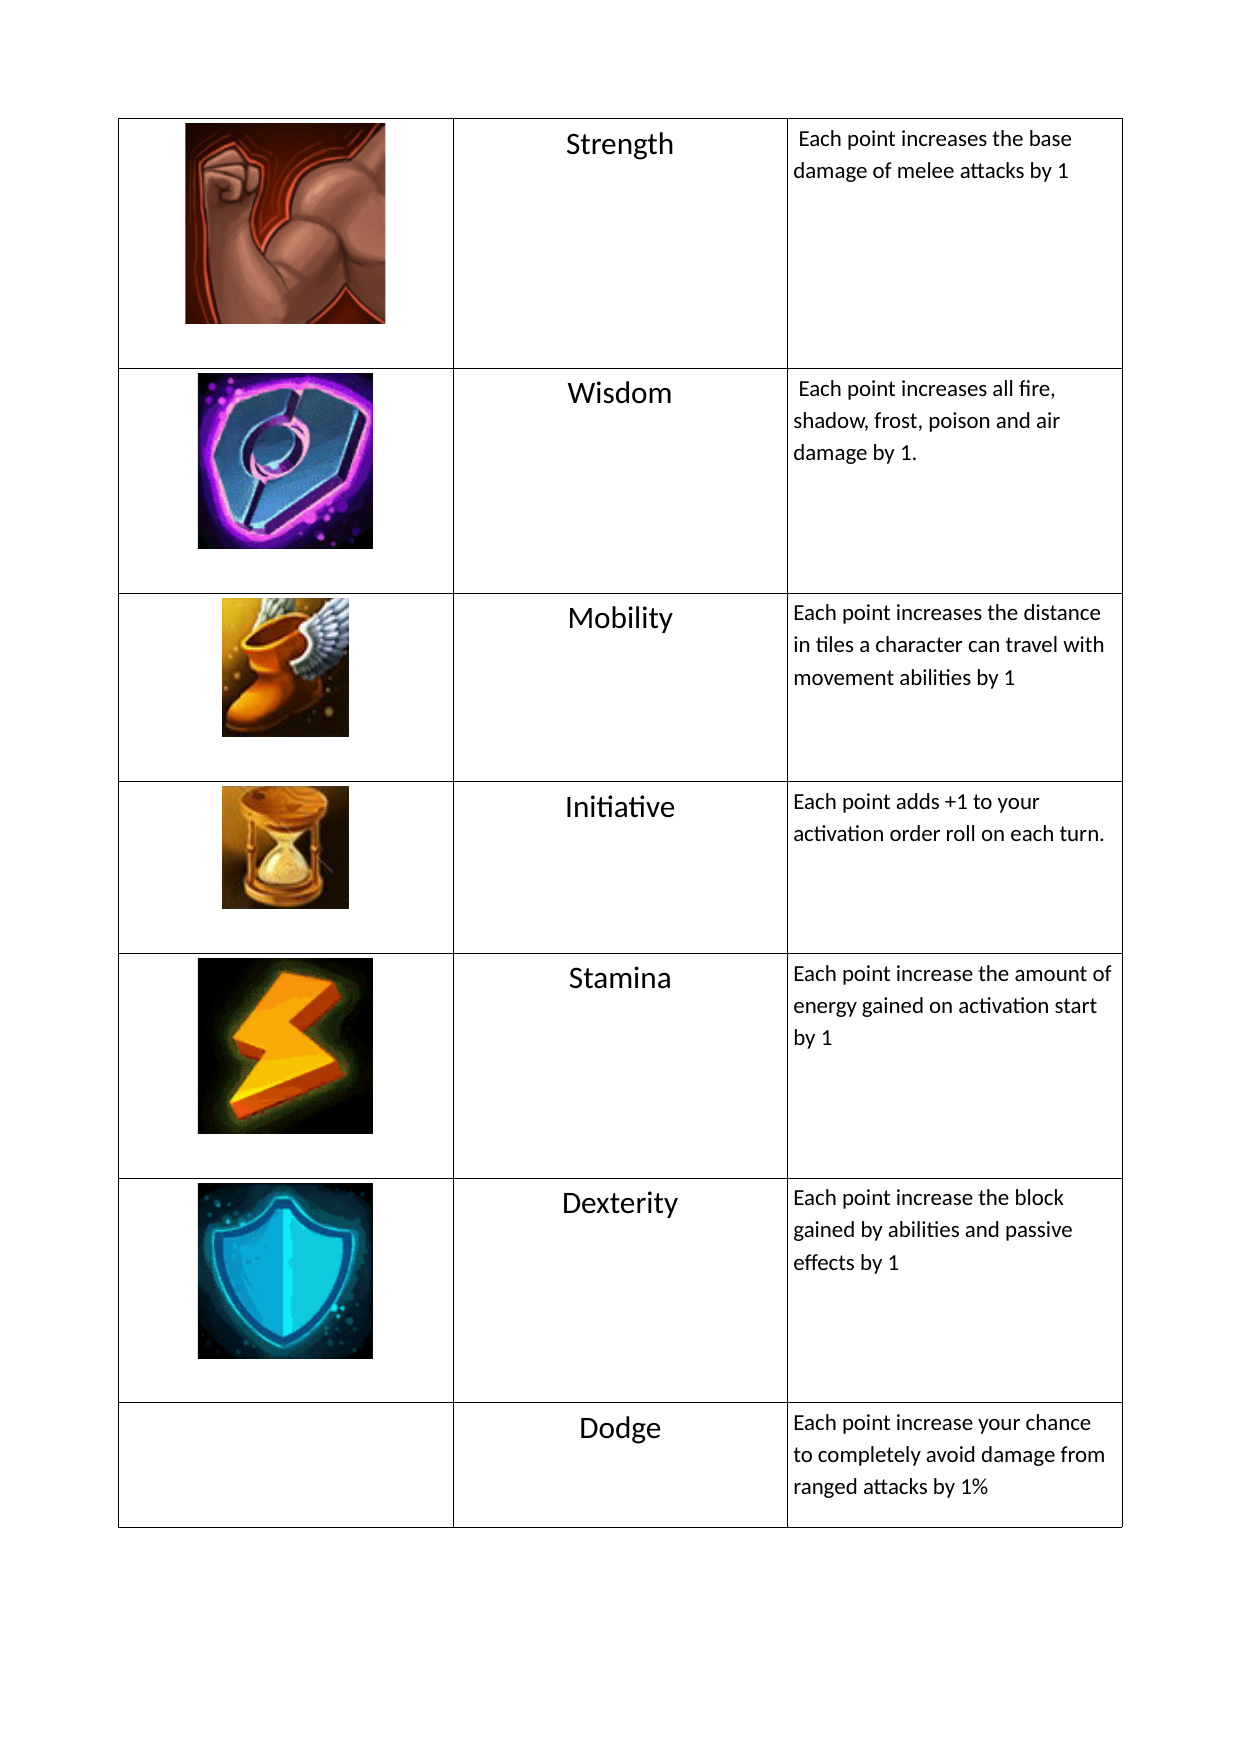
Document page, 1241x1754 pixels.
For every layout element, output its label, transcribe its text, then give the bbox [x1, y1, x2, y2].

picture [197, 1183, 373, 1359]
table_cell [119, 1179, 453, 1402]
picture [197, 958, 373, 1134]
table_cell Each point increases all fire, shadow, frost, poison and air damage by 1. [788, 369, 1122, 592]
picture [185, 123, 386, 324]
table_cell Strength [454, 119, 787, 368]
table_cell Each point increase your chance to completely avoid damage from ranged attacks by 1% [788, 1403, 1122, 1527]
table_cell Each point increase the block gained by abilities and passive effects by 1 [788, 1179, 1122, 1402]
table_cell Dodge [454, 1403, 787, 1527]
table_cell Dexterity [454, 1179, 787, 1402]
table_cell [119, 594, 453, 781]
table_cell Stamina [454, 954, 787, 1177]
table_cell [119, 954, 453, 1177]
table_cell [119, 369, 453, 592]
picture [222, 598, 349, 737]
picture [197, 373, 373, 549]
table_cell Each point increase the amount of energy gained on activation start by 1 [788, 954, 1122, 1177]
table_cell Initiative [454, 782, 787, 953]
table_cell Each point increases the distance in tiles a character can travel with movement abilities by 1 [788, 594, 1122, 781]
table_cell [119, 1403, 453, 1527]
table_cell Mobility [454, 594, 787, 781]
table_cell Each point adds +1 to your activation order roll on each turn. [788, 782, 1122, 953]
table_cell Each point increases the base damage of melee attacks by 1 [788, 119, 1122, 368]
table_cell Wisdom [454, 369, 787, 592]
table_cell [119, 782, 453, 953]
table_cell [119, 119, 453, 368]
picture [222, 786, 349, 909]
